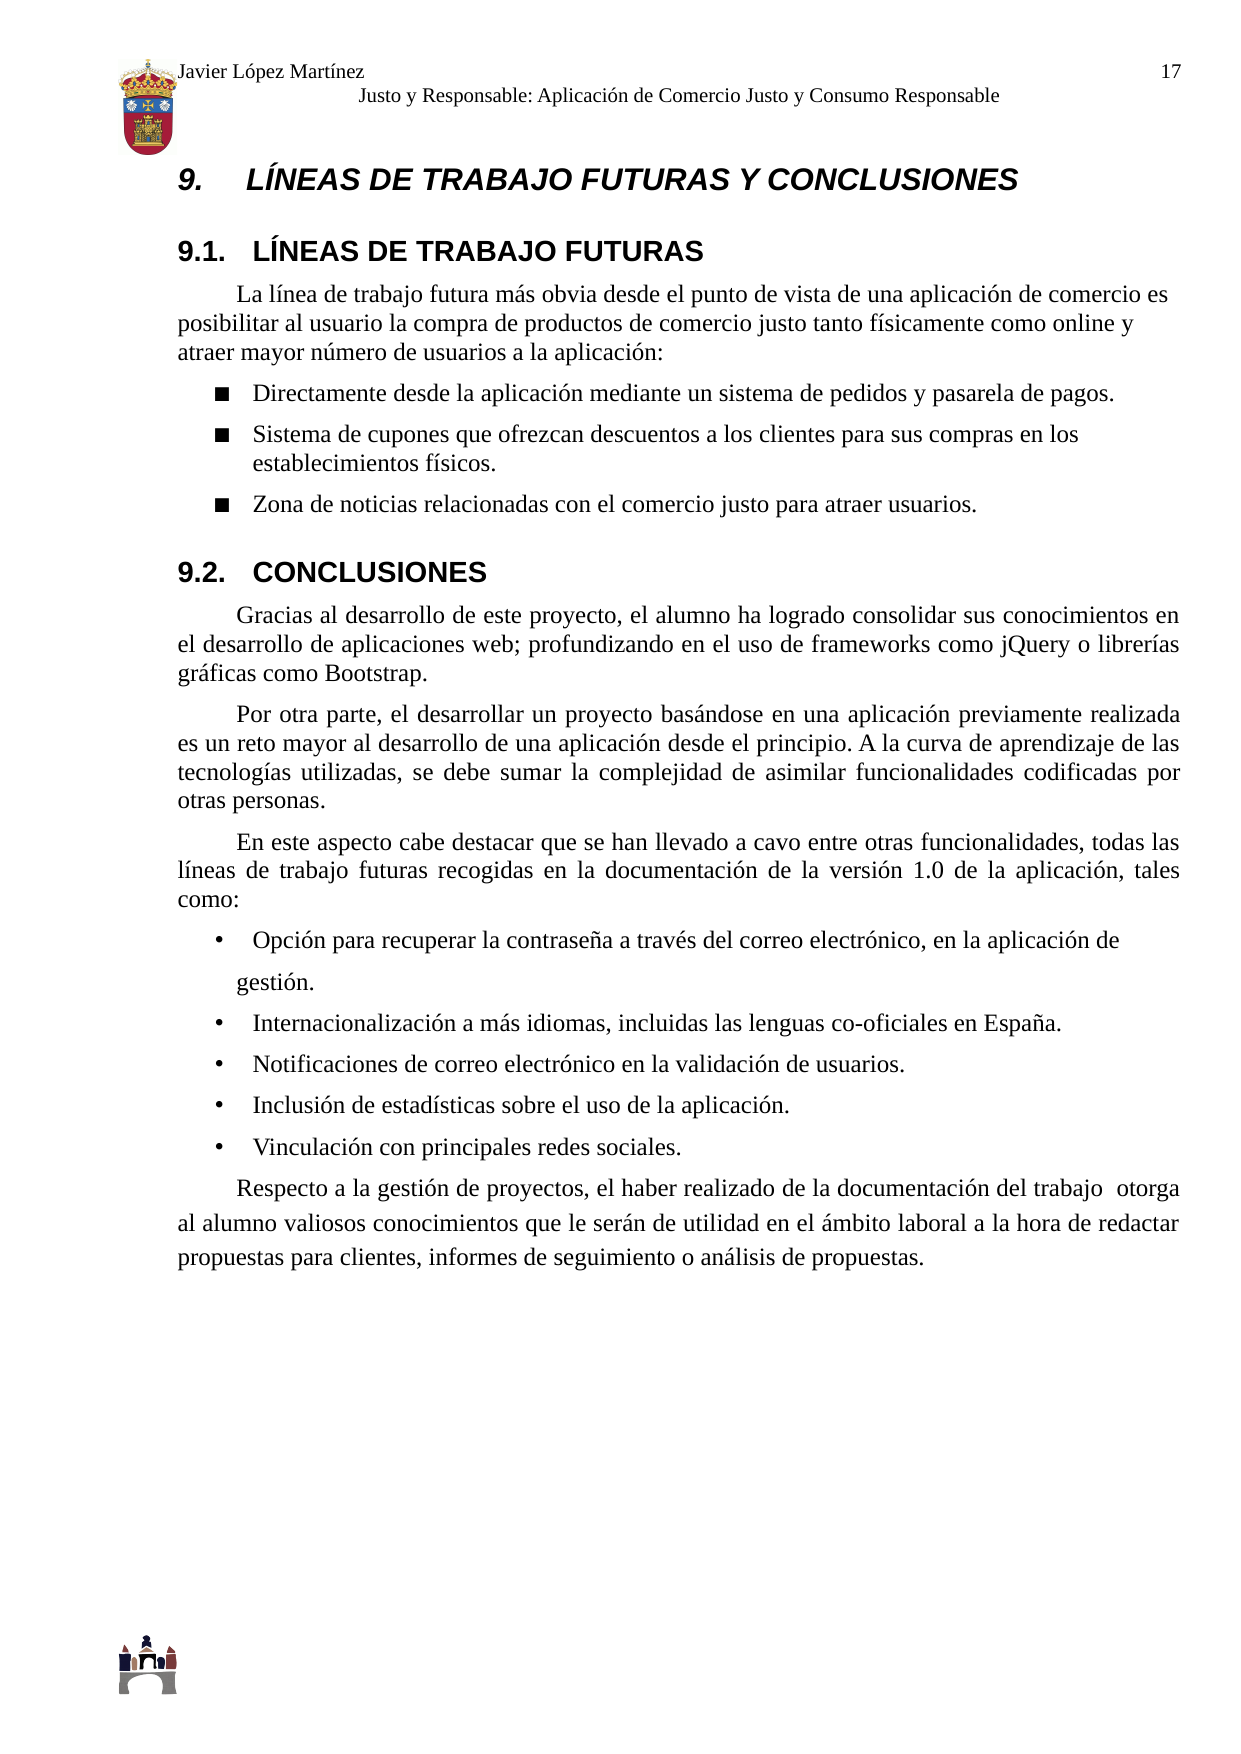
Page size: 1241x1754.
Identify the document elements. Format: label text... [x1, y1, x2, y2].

picture [118, 1634, 178, 1695]
list Sistema de cupones que ofrezcan descuentos a los clientes para sus compras en los establecimientos físicos. [215, 419, 1181, 477]
list Directamente desde la aplicación mediante un sistema de pedidos y pasarela de pagos. [215, 378, 1181, 407]
list Vinculación con principales redes sociales. [215, 1132, 1181, 1161]
text Por otra parte, el desarrollar un proyecto basándose en una aplicación previamente realizada es un reto mayor al desarrollo de una aplicación desde el principio. A la curva de aprendizaje de las tecnologías utilizadas, se debe sumar la complejidad de asimilar funcionalidades codificadas por otras personas. [177, 699, 1181, 814]
text La línea de trabajo futura más obvia desde el punto de vista de una aplicación de comercio es posibilitar al usuario la compra de productos de comercio justo tanto físicamente como online y atraer mayor número de usuarios a la aplicación: [177, 279, 1181, 366]
text gestión. [177, 967, 1181, 996]
subtitle LÍNEAS DE TRABAJO FUTURAS Y CONCLUSIONES [177, 161, 1181, 197]
list Zona de noticias relacionadas con el comercio justo para atraer usuarios. [215, 489, 1181, 518]
list Internacionalización a más idiomas, incluidas las lenguas co-oficiales en España. [215, 1008, 1181, 1037]
subtitle LÍNEAS DE TRABAJO FUTURAS [177, 234, 1181, 267]
list Opción para recuperar la contraseña a través del correo electrónico, en la aplicación de [215, 926, 1181, 954]
list Inclusión de estadísticas sobre el uso de la aplicación. [215, 1091, 1181, 1119]
list Notificaciones de correo electrónico en la validación de usuarios. [215, 1049, 1181, 1078]
picture [118, 59, 178, 155]
text Respecto a la gestión de proyectos, el haber realizado de la documentación del trabajo otorga al alumno valiosos conocimientos que le serán de utilidad en el ámbito laboral a la hora de redactar propuestas para clientes, informes de seguimiento o análisis de propuestas. [177, 1173, 1181, 1271]
text En este aspecto cabe destacar que se han llevado a cavo entre otras funcionalidades, todas las líneas de trabajo futuras recogidas en la documentación de la versión 1.0 de la aplicación, tales como: [177, 827, 1181, 913]
subtitle CONCLUSIONES [177, 555, 1181, 589]
text Gracias al desarrollo de este proyecto, el alumno ha logrado consolidar sus conocimientos en el desarrollo de aplicaciones web; profundizando en el uso de frameworks como jQuery o librerías gráficas como Bootstrap. [177, 601, 1181, 687]
